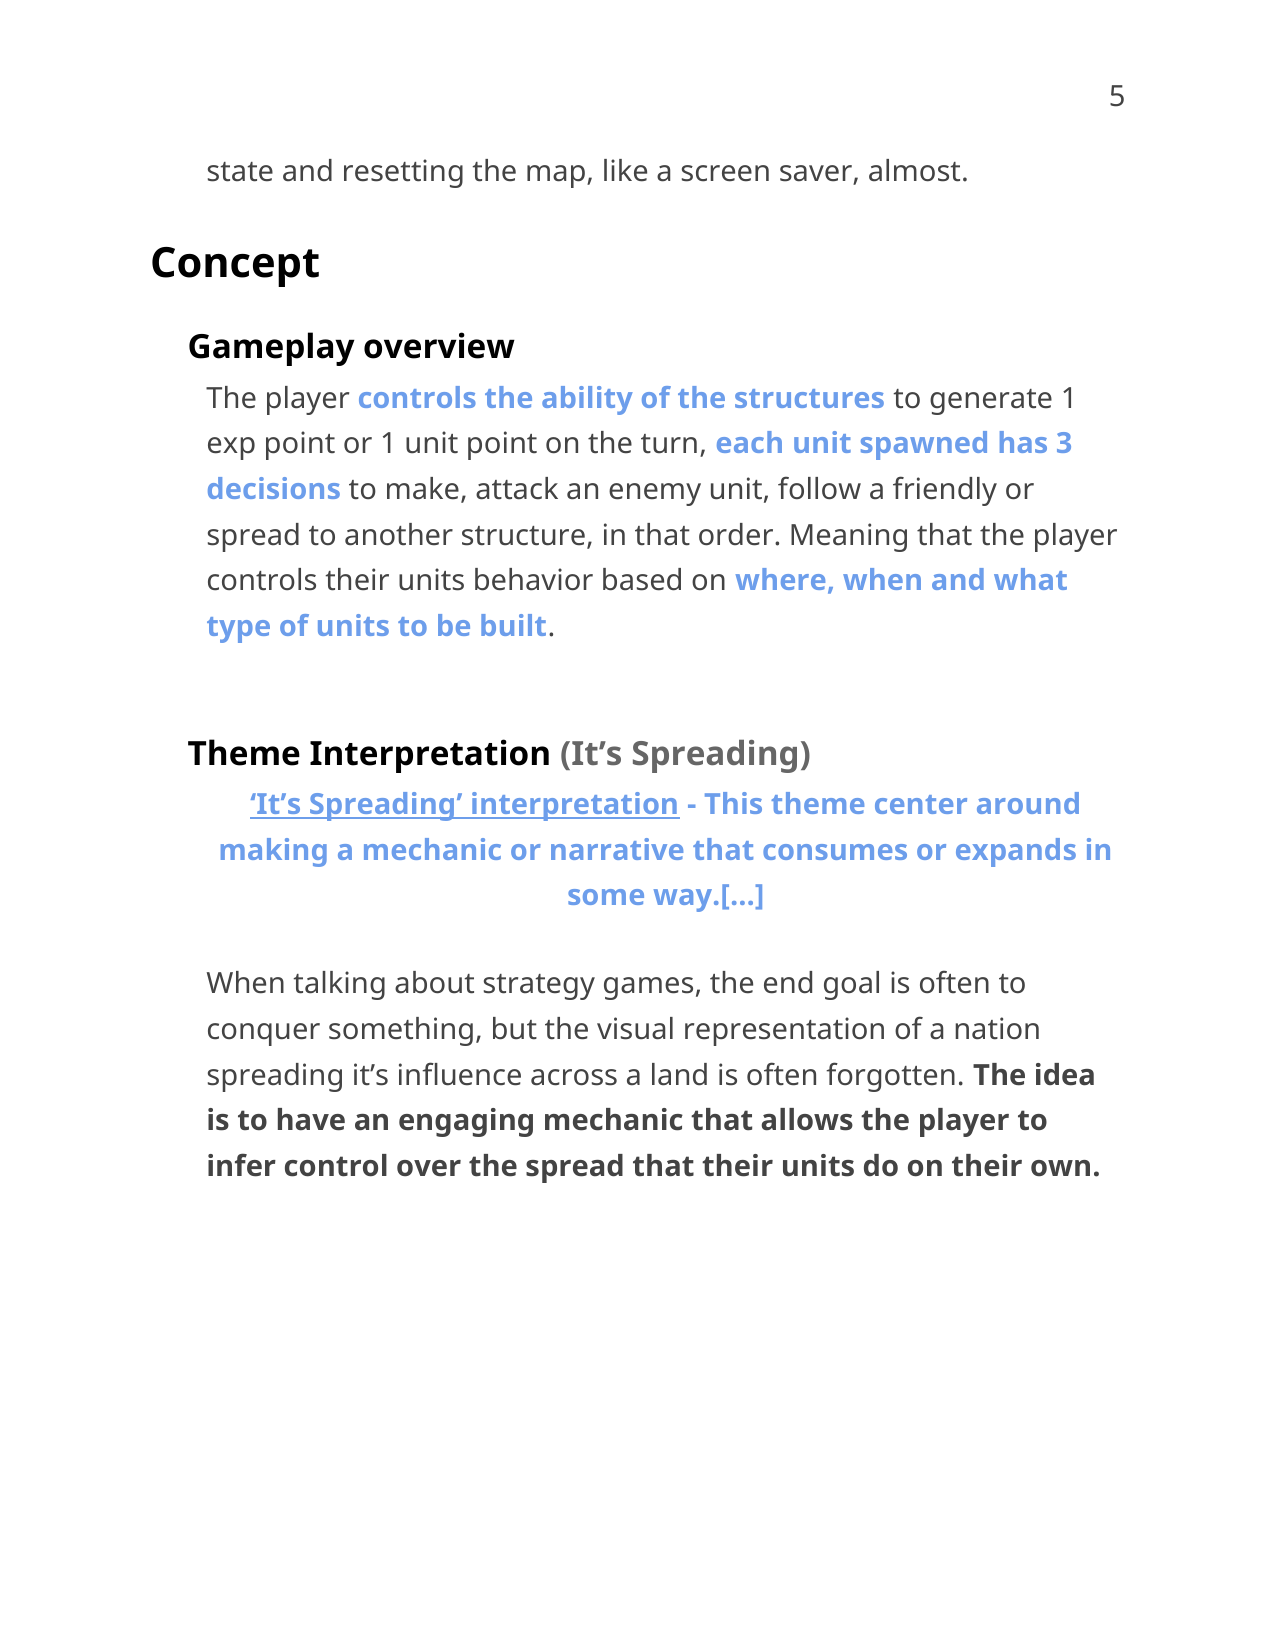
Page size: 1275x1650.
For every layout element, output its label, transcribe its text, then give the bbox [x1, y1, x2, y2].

subtitle Gameplay overview [187, 323, 1125, 369]
subtitle Theme Interpretation (It’s Spreading) [187, 730, 1125, 775]
text state and resetting the map, like a screen saver, almost. [206, 150, 1125, 190]
text The player controls the ability of the structures to generate 1 exp point or 1 unit point on the turn, each unit spawned has 3 decisions to make, attack an enemy unit, follow a friendly or spread to another structure, in that order. Meaning that the player controls their units behavior based on where, when and what type of units to be built. [206, 377, 1125, 645]
subtitle Concept [150, 233, 1125, 290]
text ‘It’s Spreading’ interpretation - This theme center around making a mechanic or narrative that consumes or expands in some way.[...] [206, 783, 1125, 914]
text When talking about strategy games, the end goal is often to conquer something, but the visual representation of a nation spreading it’s influence across a land is often forgotten. The idea is to have an engaging mechanic that allows the player to infer control over the spread that their units do on their own. [206, 963, 1125, 1185]
